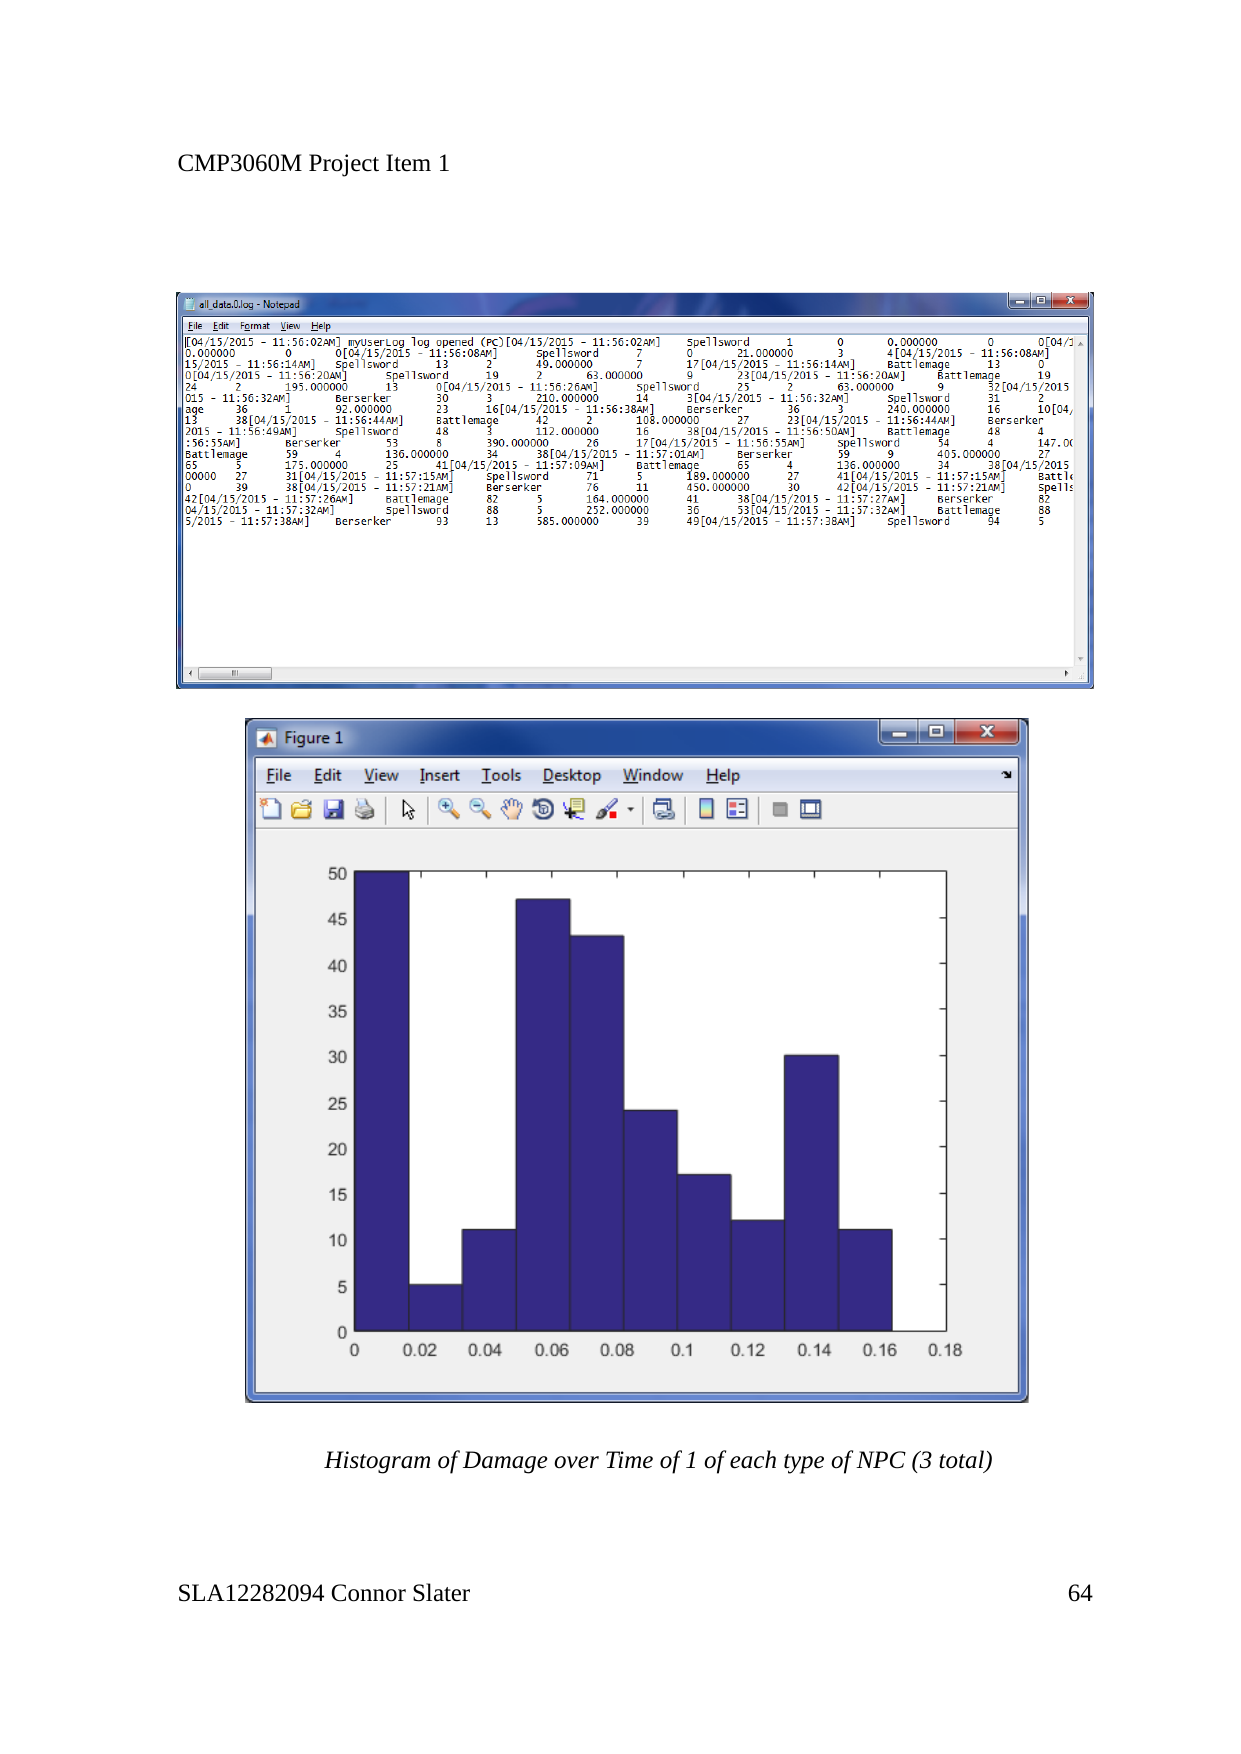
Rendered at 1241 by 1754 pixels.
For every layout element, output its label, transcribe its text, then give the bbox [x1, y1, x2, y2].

picture [245, 718, 1029, 1403]
text Histogram of Damage over Time of 1 of each type of NPC (3 total) [177, 1446, 1093, 1474]
picture [176, 292, 1094, 689]
